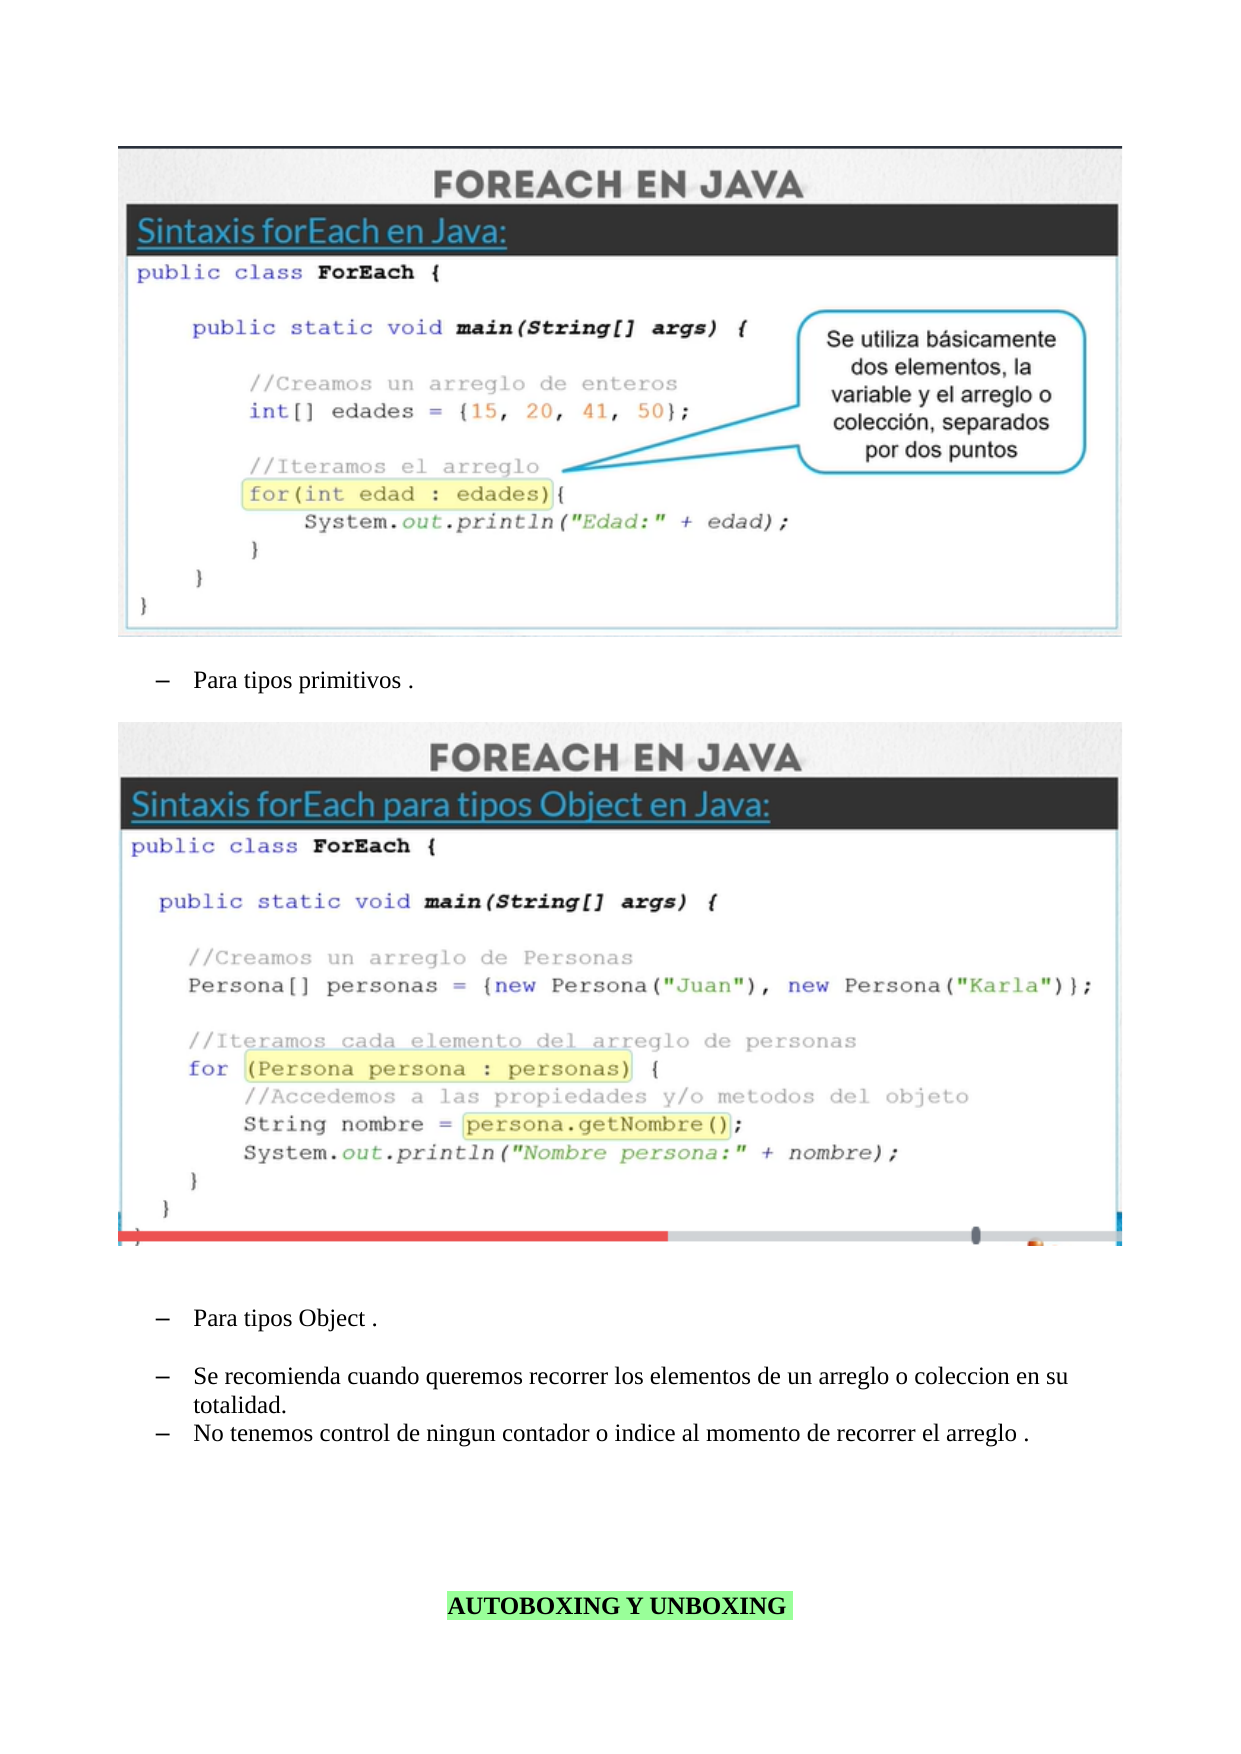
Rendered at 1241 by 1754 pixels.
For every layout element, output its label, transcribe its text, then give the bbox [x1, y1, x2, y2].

picture [118, 722, 1123, 1246]
list Para tipos Object . [156, 1303, 1122, 1332]
picture [118, 146, 1123, 637]
list No tenemos control de ningun contador o indice al momento de recorrer el arreglo . [156, 1418, 1122, 1447]
text AUTOBOXING Y UNBOXING [118, 1591, 1122, 1620]
list Se recomienda cuando queremos recorrer los elementos de un arreglo o coleccion en su totalidad. [156, 1361, 1122, 1418]
list Para tipos primitivos . [156, 665, 1122, 694]
